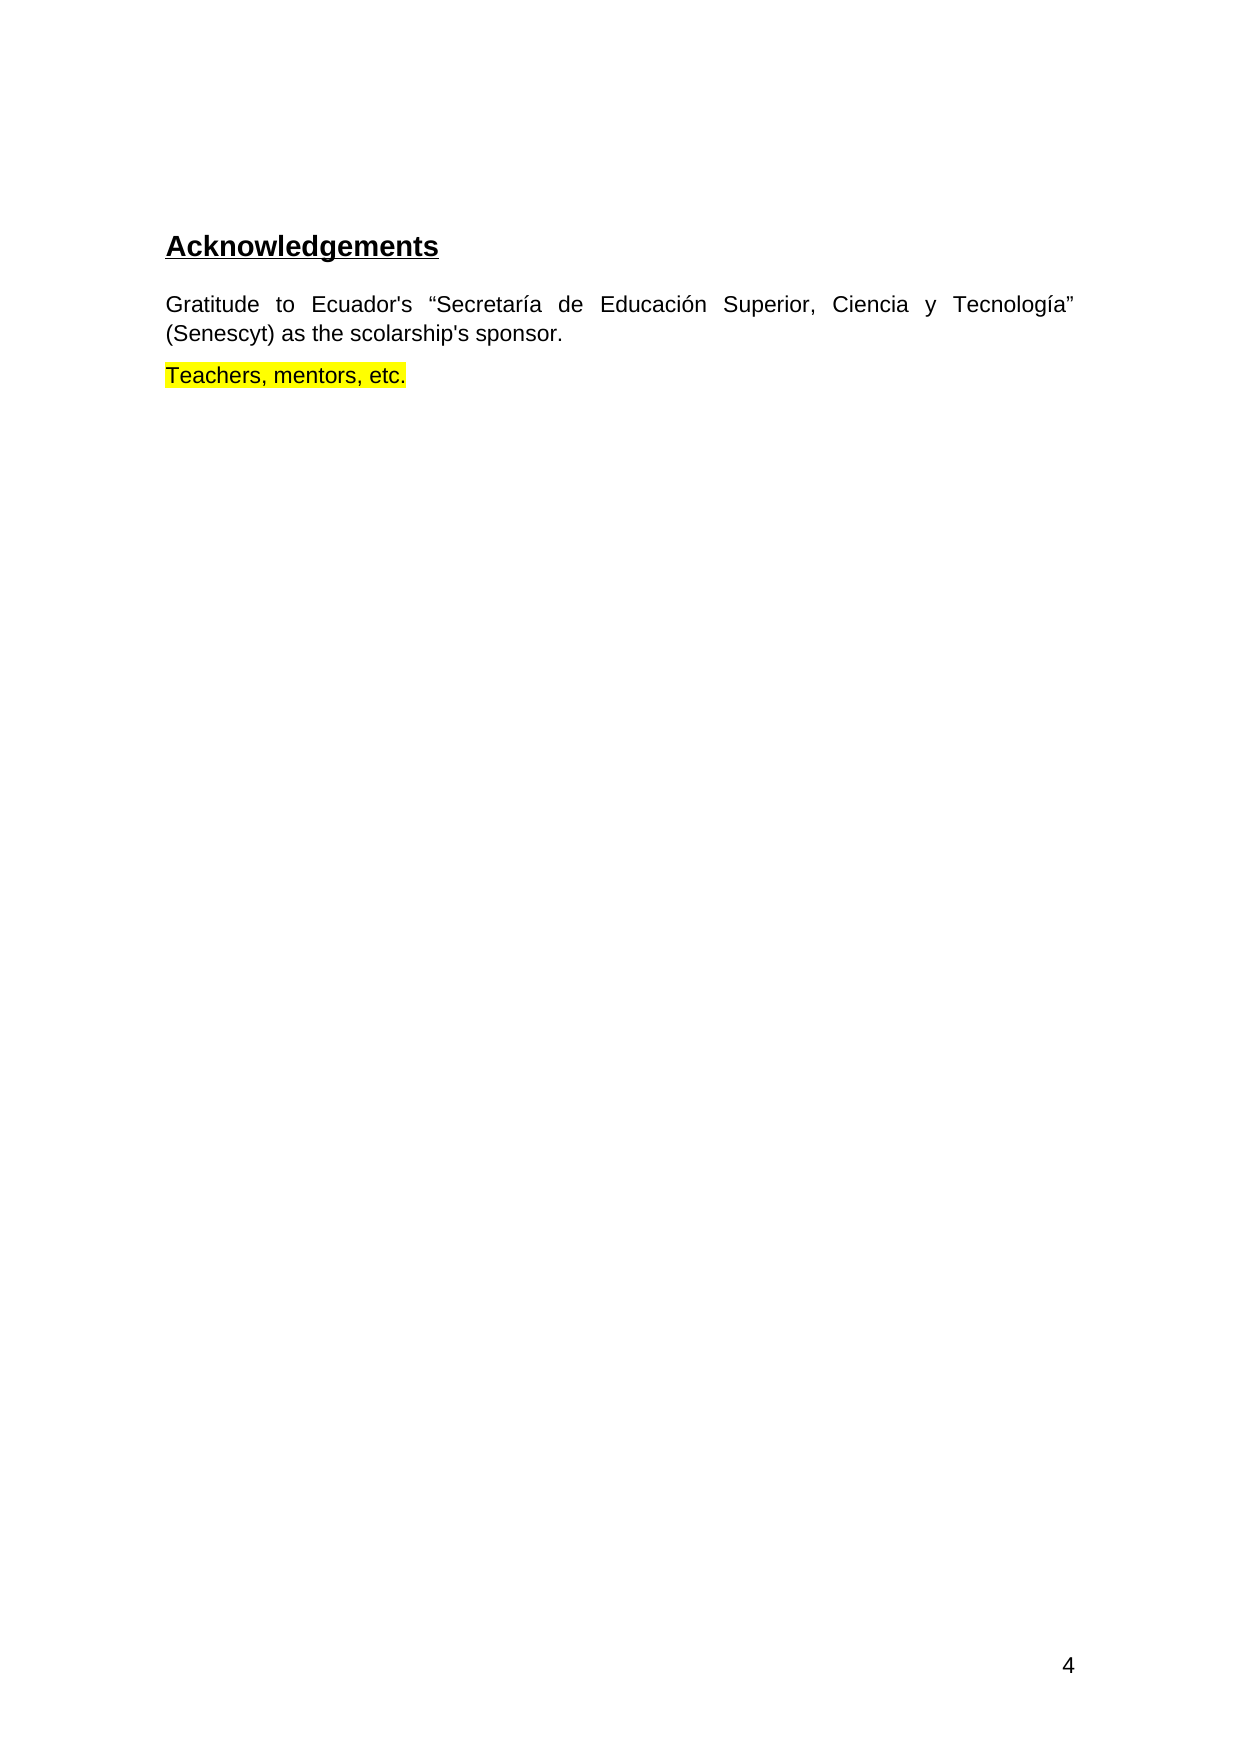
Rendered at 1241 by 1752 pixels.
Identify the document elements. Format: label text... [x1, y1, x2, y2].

text Gratitude to Ecuador's “Secretaría de Educación Superior, Ciencia y Tecnología” (Senescyt) as the scolarship's sponsor. [165, 291, 1075, 347]
title Acknowledgements [165, 228, 1075, 262]
text Teachers, mentors, etc. [165, 362, 1075, 388]
